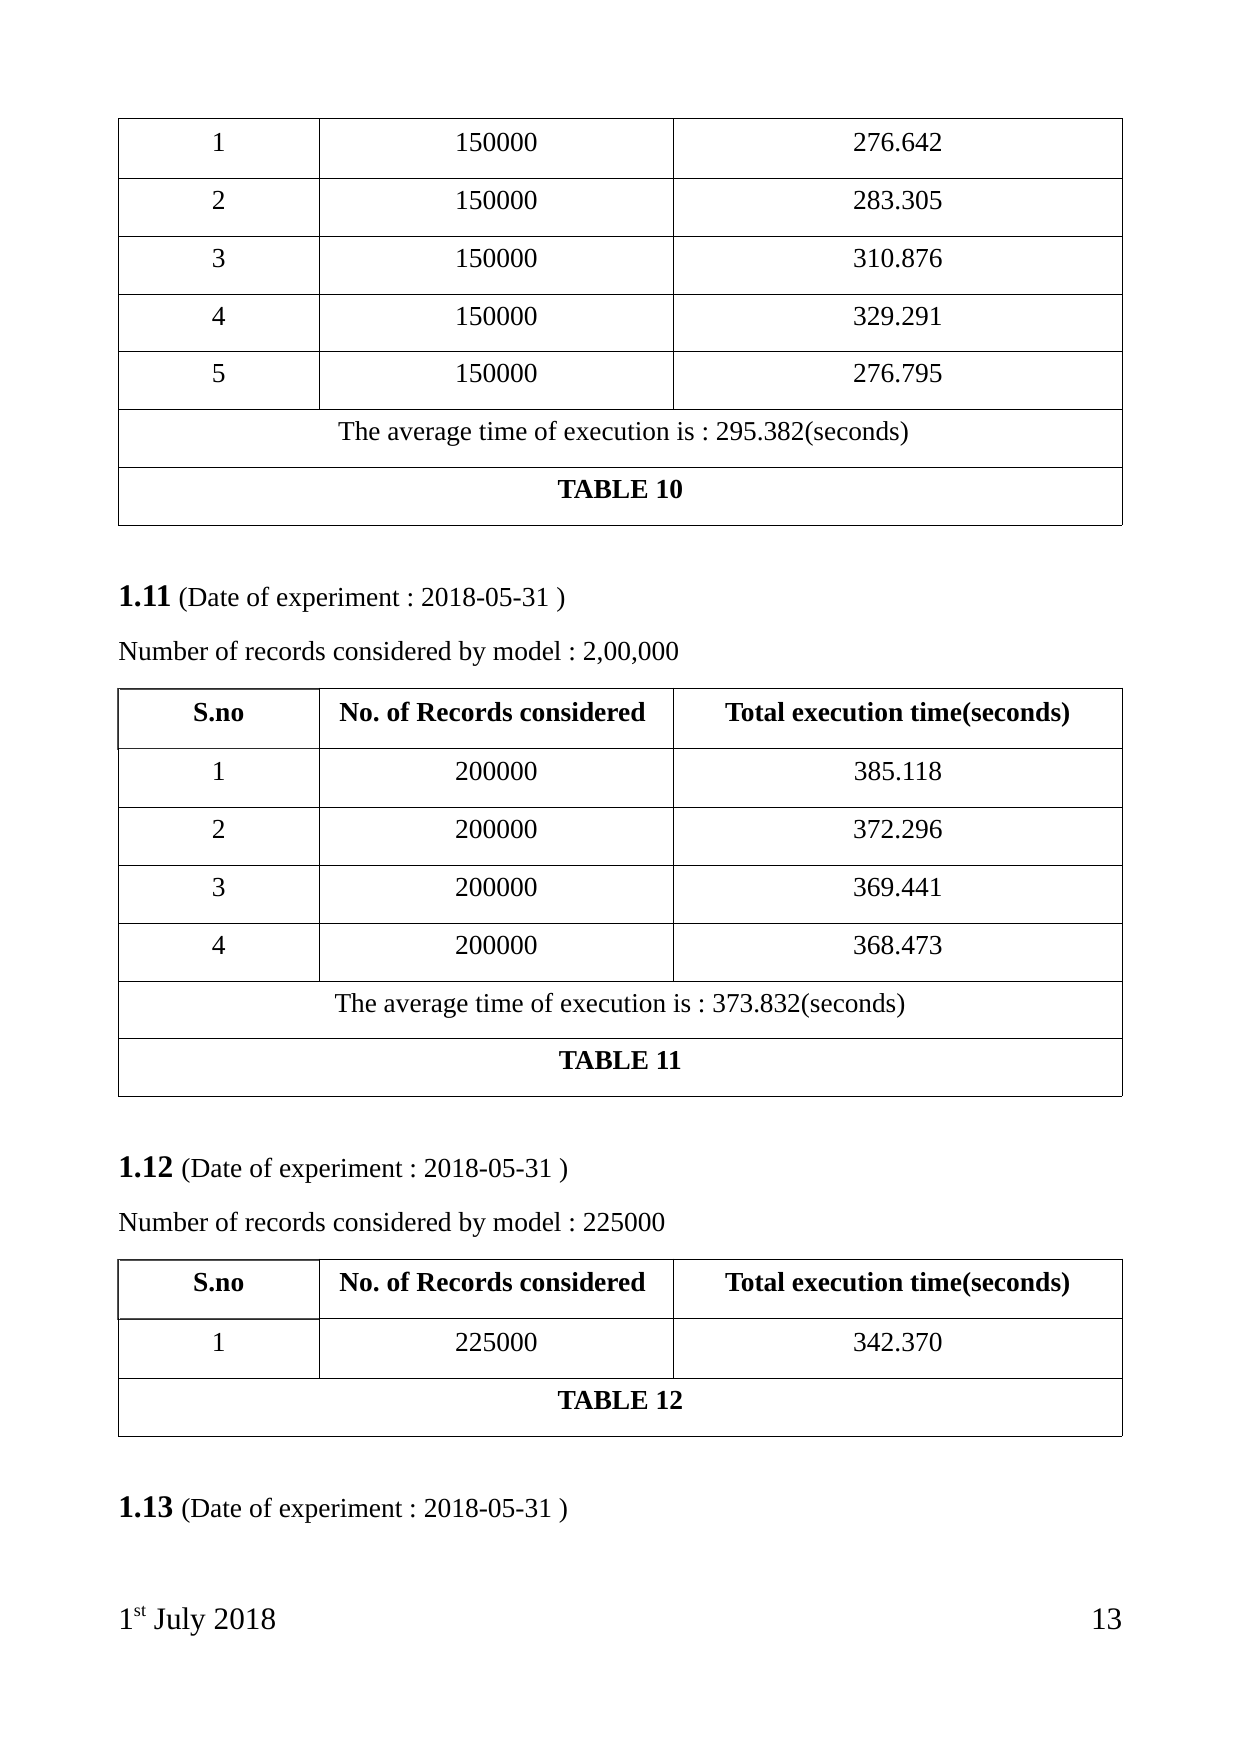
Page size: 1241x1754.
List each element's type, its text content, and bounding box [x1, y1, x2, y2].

table_cell 150000 [320, 119, 673, 178]
table_cell 200000 [320, 749, 673, 807]
text 1.11 (Date of experiment : 2018-05-31 ) [118, 577, 1122, 613]
table_cell 368.473 [674, 924, 1122, 981]
table_cell 329.291 [674, 295, 1122, 351]
table_cell 1 [119, 750, 319, 807]
table_cell 1 [119, 1321, 319, 1378]
table_header S.no [120, 1261, 319, 1318]
table_cell TABLE 10 [119, 468, 1122, 525]
table_header Total execution time(seconds) [674, 1260, 1122, 1318]
table_cell 2 [119, 808, 319, 865]
table_cell 283.305 [674, 179, 1122, 236]
table_header No. of Records considered [320, 1260, 673, 1318]
table_cell 4 [119, 924, 319, 981]
table_cell 3 [119, 866, 319, 923]
table_cell 1 [119, 119, 319, 178]
table_cell TABLE 12 [119, 1379, 1122, 1436]
text 1.13 (Date of experiment : 2018-05-31 ) [118, 1488, 1122, 1524]
table_cell 310.876 [674, 237, 1122, 293]
table_cell The average time of execution is : 373.832(seconds) [119, 982, 1122, 1038]
table_cell 5 [119, 352, 319, 409]
table_cell 225000 [320, 1319, 673, 1378]
table_cell 200000 [320, 866, 673, 923]
table_cell 150000 [320, 237, 673, 293]
table_cell 369.441 [674, 866, 1122, 923]
table_cell 150000 [320, 179, 673, 236]
table_cell 200000 [320, 808, 673, 865]
table_cell TABLE 11 [119, 1039, 1122, 1096]
table_cell 276.642 [674, 119, 1122, 178]
table_cell 150000 [320, 295, 673, 351]
table_header S.no [120, 690, 319, 747]
text Number of records considered by model : 2,00,000 [118, 635, 1122, 667]
table_cell The average time of execution is : 295.382(seconds) [119, 410, 1122, 467]
table_header Total execution time(seconds) [674, 689, 1122, 747]
table_cell 372.296 [674, 808, 1122, 865]
table_cell 342.370 [674, 1319, 1122, 1378]
table_cell 4 [119, 295, 319, 351]
text 1.12 (Date of experiment : 2018-05-31 ) [118, 1148, 1122, 1184]
table_cell 200000 [320, 924, 673, 981]
table_cell 2 [119, 179, 319, 236]
text Number of records considered by model : 225000 [118, 1206, 1122, 1238]
table_cell 276.795 [674, 352, 1122, 409]
table_cell 150000 [320, 352, 673, 409]
table_cell 385.118 [674, 749, 1122, 807]
table_cell 3 [119, 237, 319, 293]
table_header No. of Records considered [320, 689, 673, 747]
